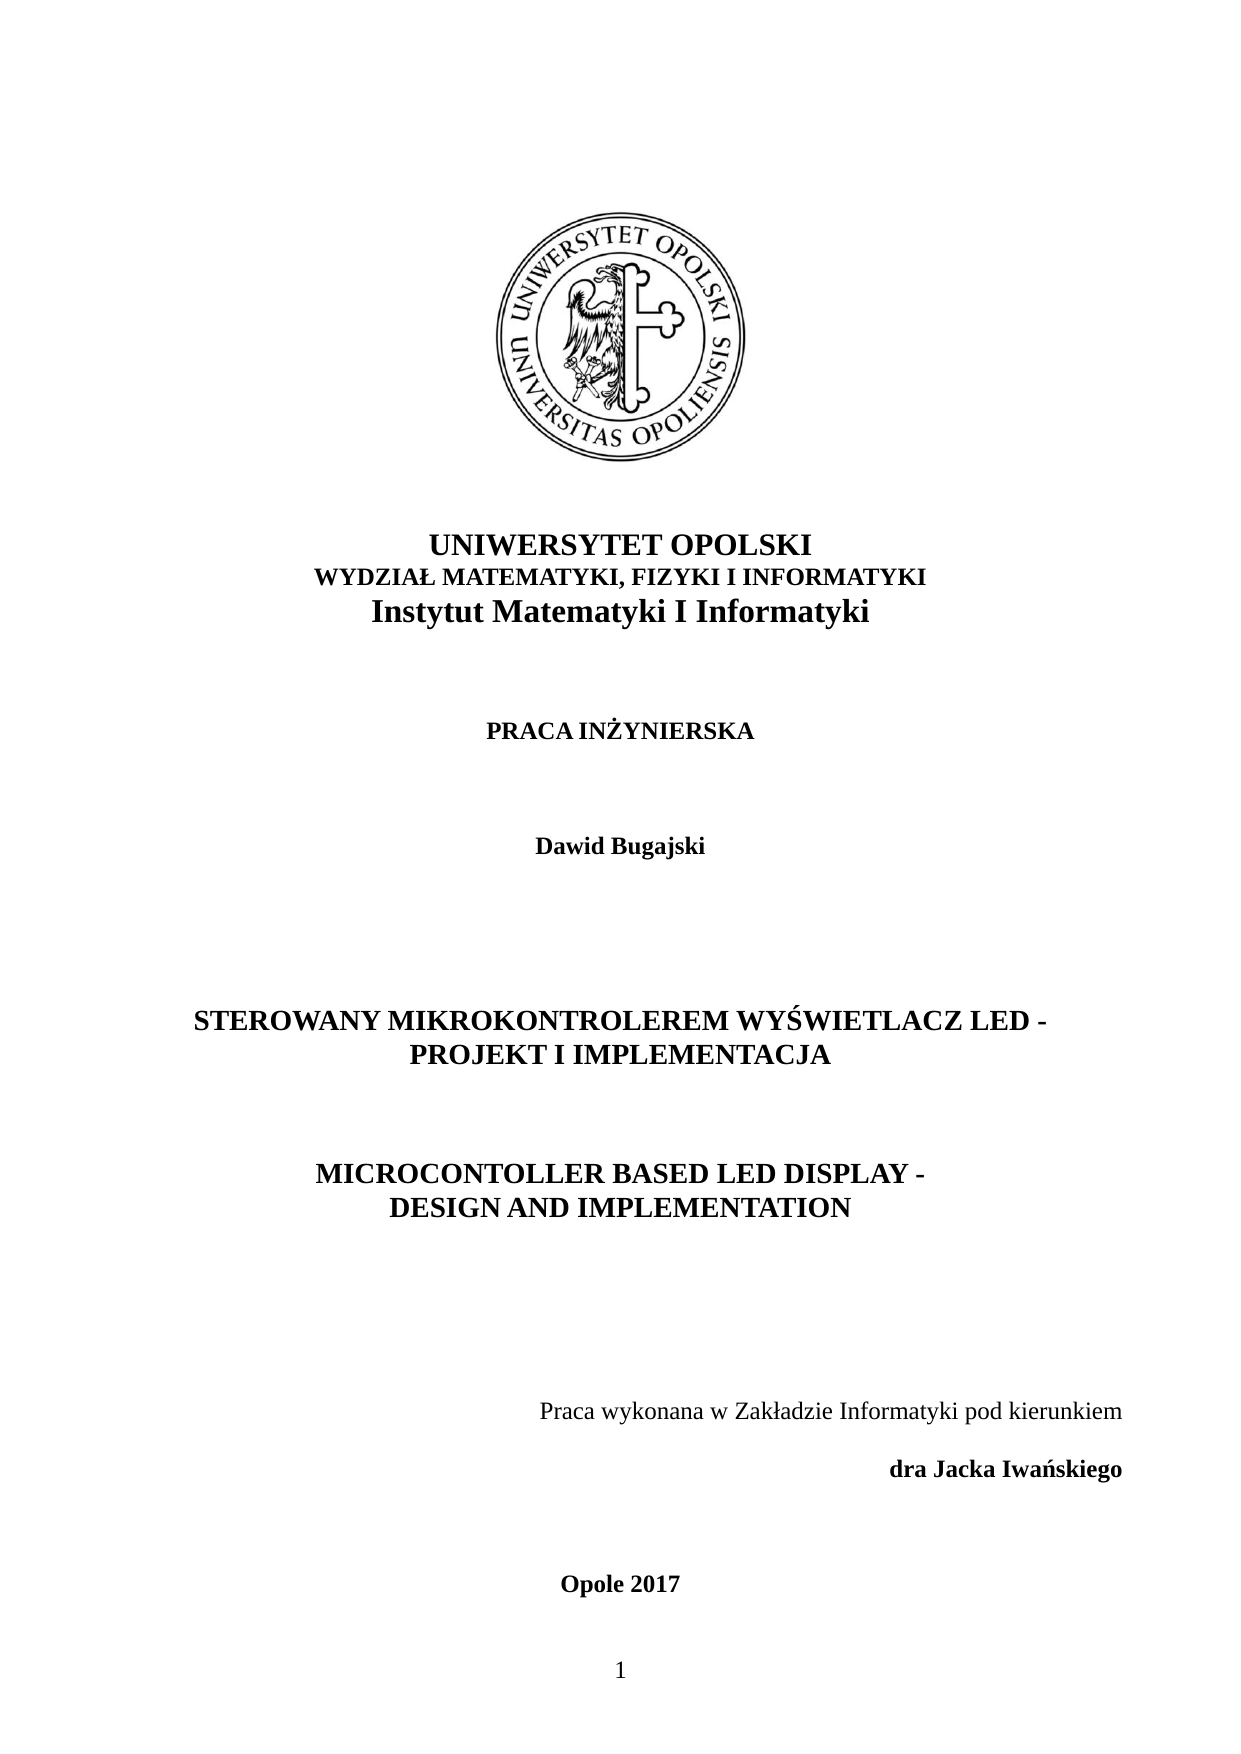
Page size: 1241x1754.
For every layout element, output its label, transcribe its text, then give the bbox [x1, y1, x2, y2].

picture [488, 204, 753, 469]
text DESIGN AND IMPLEMENTATION [118, 1190, 1122, 1224]
text MICROCONTOLLER BASED LED DISPLAY - [118, 1157, 1122, 1190]
text Opole 2017 [118, 1569, 1122, 1597]
text Dawid Bugajski [118, 831, 1122, 859]
text PROJEKT I IMPLEMENTACJA [118, 1037, 1122, 1070]
text dra Jacka Iwańskiego [118, 1454, 1122, 1482]
text Praca wykonana w Zakładzie Informatyki pod kierunkiem [118, 1396, 1122, 1425]
text WYDZIAŁ MATEMATYKI, FIZYKI I INFORMATYKI­ [118, 562, 1122, 591]
text STEROWANY MIKROKONTROLEREM WYŚWIETLACZ LED - [118, 1003, 1122, 1037]
text Instytut Matematyki I Informatyki [118, 591, 1122, 629]
text PRACA INŻYNIERSKA [118, 716, 1122, 744]
text UNIWERSYTET OPOLSKI [118, 526, 1122, 562]
